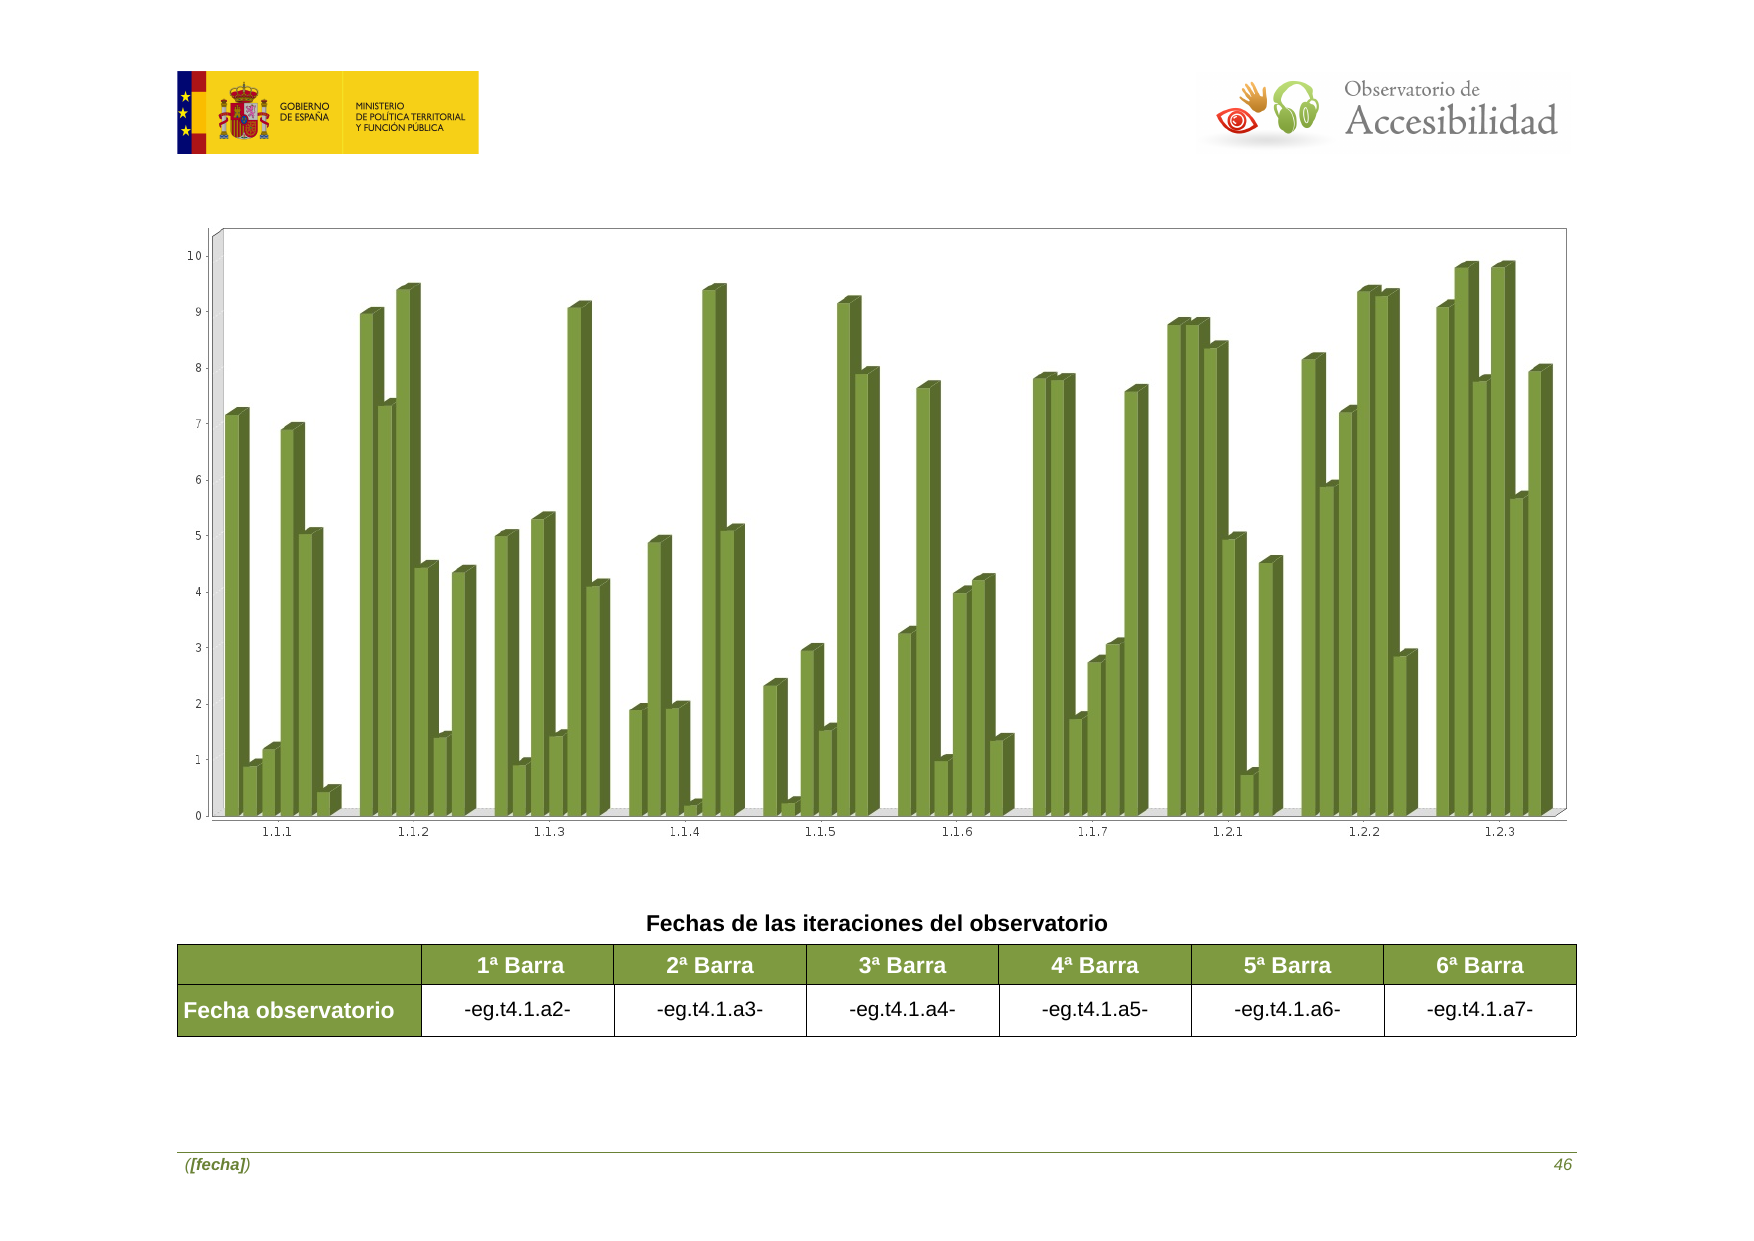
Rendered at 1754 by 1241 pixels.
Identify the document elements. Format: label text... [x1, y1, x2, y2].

table_header 3ª Barra [807, 945, 998, 984]
picture [177, 218, 1577, 844]
table_header 2ª Barra [614, 945, 806, 984]
table_header 6ª Barra [1384, 945, 1576, 984]
table_cell -eg.t4.1.a7- [1385, 985, 1576, 1036]
table_header 5ª Barra [1192, 945, 1383, 984]
table_cell Fecha observatorio [178, 985, 421, 1036]
table_cell -eg.t4.1.a4- [807, 985, 999, 1036]
table_cell -eg.t4.1.a3- [615, 985, 806, 1036]
picture [177, 71, 479, 154]
table_header [178, 945, 421, 984]
picture [1196, 72, 1572, 154]
table_cell -eg.t4.1.a6- [1192, 985, 1384, 1036]
table_cell -eg.t4.1.a2- [422, 985, 614, 1036]
table_header 4ª Barra [999, 945, 1191, 984]
text Fechas de las iteraciones del observatorio [177, 910, 1577, 937]
table_cell -eg.t4.1.a5- [1000, 985, 1191, 1036]
table_header 1ª Barra [422, 945, 613, 984]
